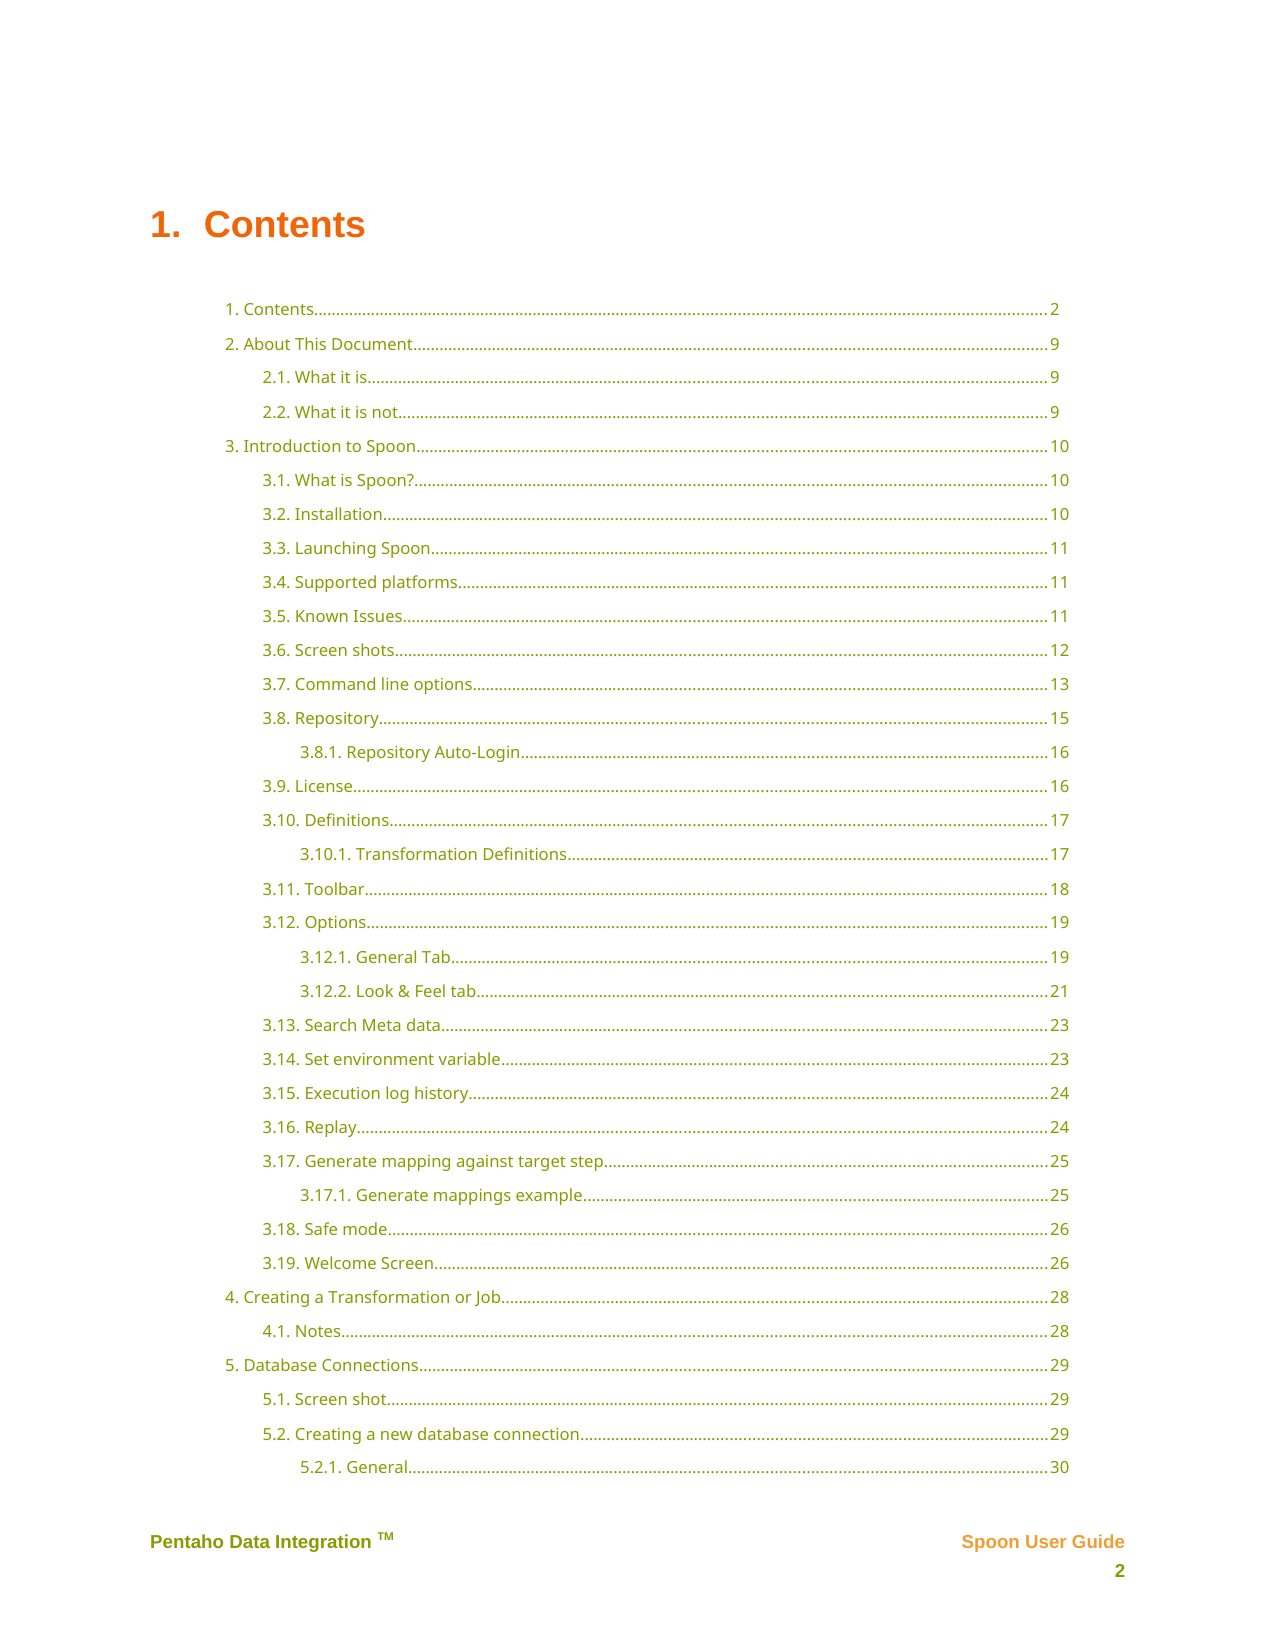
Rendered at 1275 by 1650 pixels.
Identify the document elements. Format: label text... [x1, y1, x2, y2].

subtitle Contents [150, 210, 1125, 245]
text 3.7. Command line options 13 [262, 673, 1125, 695]
text 3.8.1. Repository Auto-Login 16 [300, 741, 1125, 763]
text 3.14. Set environment variable 23 [262, 1047, 1125, 1070]
text 3.10.1. Transformation Definitions 17 [300, 843, 1125, 866]
text 3.15. Execution log history 24 [262, 1081, 1125, 1104]
text 3.11. Toolbar 18 [262, 877, 1125, 900]
text 5.1. Screen shot 29 [262, 1388, 1125, 1411]
text 3.18. Safe mode 26 [262, 1218, 1125, 1240]
text 3.4. Supported platforms 11 [262, 571, 1125, 593]
text 3.12.1. General Tab 19 [300, 945, 1125, 968]
text 3. Introduction to Spoon 10 [225, 434, 1200, 457]
text 2.2. What it is not 9 [262, 400, 1125, 423]
text 2.1. What it is 9 [262, 366, 1125, 389]
text 3.16. Replay 24 [262, 1116, 1125, 1138]
text 3.2. Installation 10 [262, 502, 1125, 525]
text 3.10. Definitions 17 [262, 809, 1125, 832]
text 3.19. Welcome Screen 26 [262, 1252, 1125, 1274]
text 3.12.2. Look & Feel tab 21 [300, 979, 1125, 1002]
text 4.1. Notes 28 [262, 1320, 1125, 1343]
text 3.17.1. Generate mappings example 25 [300, 1184, 1125, 1206]
text 3.1. What is Spoon? 10 [262, 468, 1125, 491]
text 2. About This Document 9 [225, 332, 1200, 355]
text 3.9. License 16 [262, 775, 1125, 798]
text 3.17. Generate mapping against target step 25 [262, 1149, 1125, 1172]
text 1. Contents 2 [150, 298, 1125, 321]
text 3.12. Options 19 [262, 911, 1125, 934]
text 4. Creating a Transformation or Job 28 [225, 1286, 1200, 1308]
text 3.3. Launching Spoon 11 [262, 536, 1125, 559]
text 5.2.1. General 30 [300, 1456, 1125, 1479]
text 5. Database Connections 29 [225, 1354, 1200, 1377]
text 5.2. Creating a new database connection 29 [262, 1422, 1125, 1445]
text 3.8. Repository 15 [262, 707, 1125, 729]
text 3.13. Search Meta data 23 [262, 1013, 1125, 1036]
text 3.5. Known Issues 11 [262, 604, 1125, 627]
text 3.6. Screen shots 12 [262, 639, 1125, 661]
